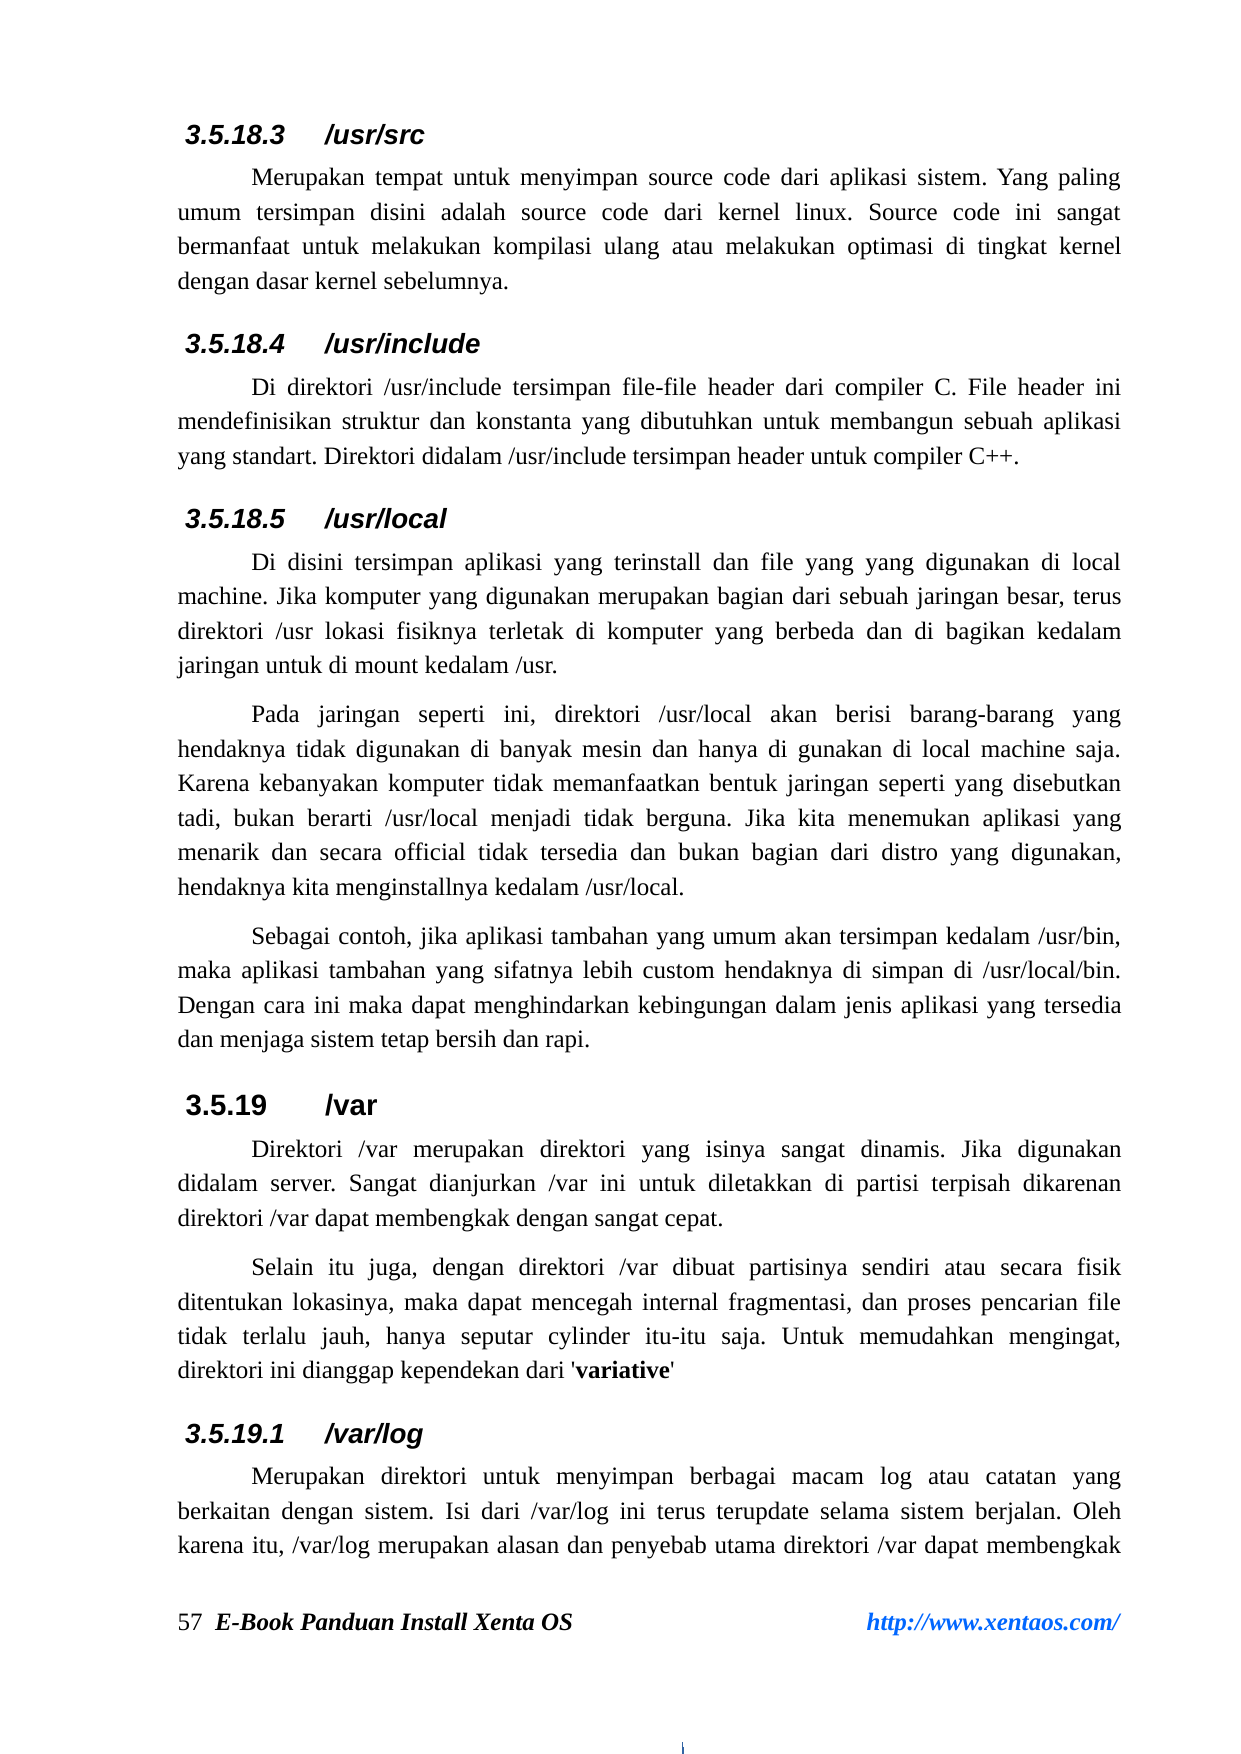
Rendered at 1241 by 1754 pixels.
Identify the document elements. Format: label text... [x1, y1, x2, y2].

subtitle /usr/src [177, 118, 1122, 150]
text Pada jaringan seperti ini, direktori /usr/local akan berisi barang-barang yang hendaknya tidak digunakan di banyak mesin dan hanya di gunakan di local machine saja. Karena kebanyakan komputer tidak memanfaatkan bentuk jaringan seperti yang disebutkan tadi, bukan berarti /usr/local menjadi tidak berguna. Jika kita menemukan aplikasi yang menarik dan secara official tidak tersedia dan bukan bagian dari distro yang digunakan, hendaknya kita menginstallnya kedalam /usr/local. [177, 699, 1122, 900]
text Di disini tersimpan aplikasi yang terinstall dan file yang yang digunakan di local machine. Jika komputer yang digunakan merupakan bagian dari sebuah jaringan besar, terus direktori /usr lokasi fisiknya terletak di komputer yang berbeda dan di bagikan kedalam jaringan untuk di mount kedalam /usr. [177, 547, 1122, 679]
subtitle /var [177, 1088, 1122, 1122]
text Direktori /var merupakan direktori yang isinya sangat dinamis. Jika digunakan didalam server. Sangat dianjurkan /var ini untuk diletakkan di partisi terpisah dikarenan direktori /var dapat membengkak dengan sangat cepat. [177, 1134, 1122, 1232]
text Di direktori /usr/include tersimpan file-file header dari compiler C. File header ini mendefinisikan struktur dan konstanta yang dibutuhkan untuk membangun sebuah aplikasi yang standart. Direktori didalam /usr/include tersimpan header untuk compiler C++. [177, 372, 1122, 469]
text Merupakan tempat untuk menyimpan source code dari aplikasi sistem. Yang paling umum tersimpan disini adalah source code dari kernel linux. Source code ini sangat bermanfaat untuk melakukan kompilasi ulang atau melakukan optimasi di tingkat kernel dengan dasar kernel sebelumnya. [177, 162, 1122, 295]
subtitle /var/log [177, 1417, 1122, 1449]
text Selain itu juga, dengan direktori /var dibuat partisinya sendiri atau secara fisik ditentukan lokasinya, maka dapat mencegah internal fragmentasi, dan proses pencarian file tidak terlalu jauh, hanya seputar cylinder itu-itu saja. Untuk memudahkan mengingat, direktori ini dianggap kependekan dari 'variative' [177, 1252, 1122, 1384]
text Sebagai contoh, jika aplikasi tambahan yang umum akan tersimpan kedalam /usr/bin, maka aplikasi tambahan yang sifatnya lebih custom hendaknya di simpan di /usr/local/bin. Dengan cara ini maka dapat menghindarkan kebingungan dalam jenis aplikasi yang tersedia dan menjaga sistem tetap bersih dan rapi. [177, 921, 1122, 1053]
text Merupakan direktori untuk menyimpan berbagai macam log atau catatan yang berkaitan dengan sistem. Isi dari /var/log ini terus terupdate selama sistem berjalan. Oleh karena itu, /var/log merupakan alasan dan penyebab utama direktori /var dapat membengkak [177, 1461, 1122, 1559]
subtitle /usr/local [177, 502, 1122, 534]
subtitle /usr/include [177, 327, 1122, 359]
